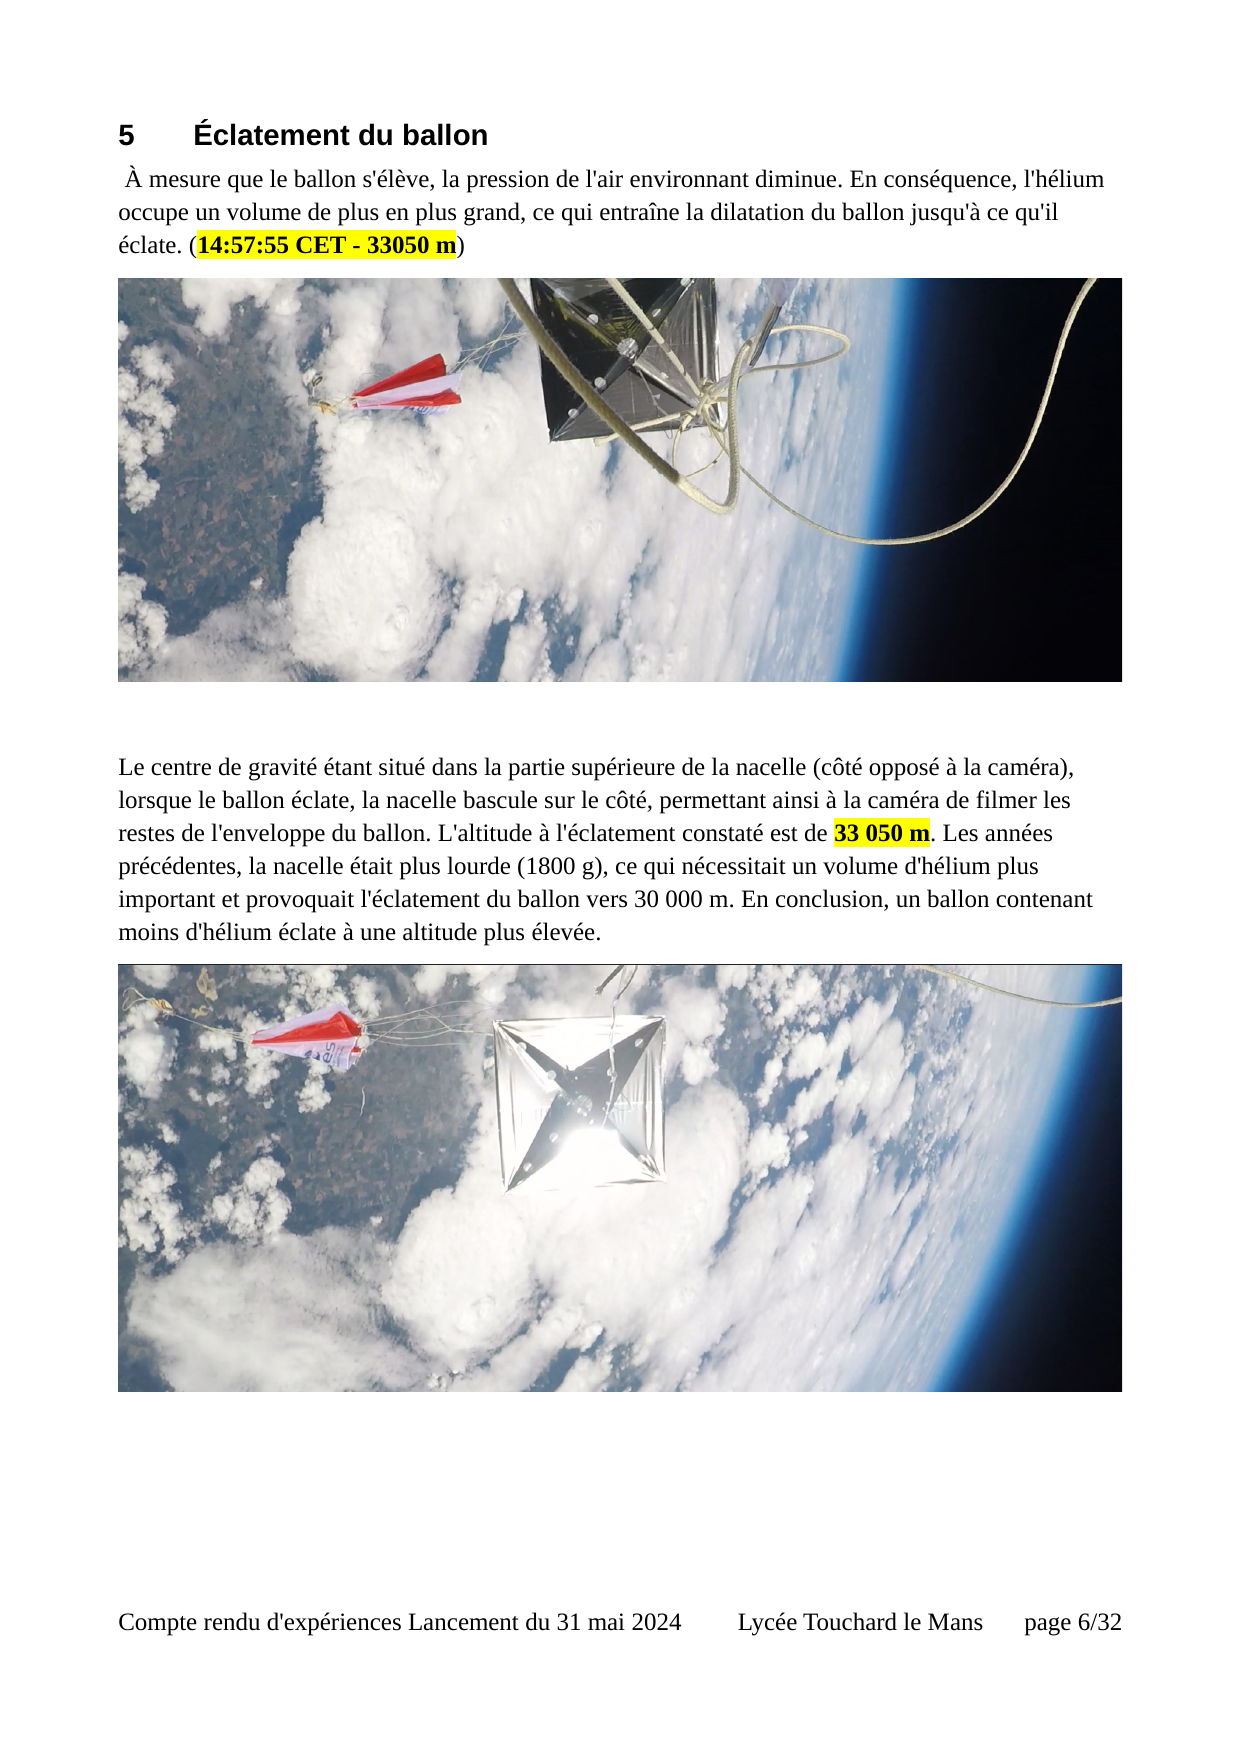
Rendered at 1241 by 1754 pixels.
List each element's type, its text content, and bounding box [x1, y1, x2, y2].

picture [118, 278, 1123, 682]
text À mesure que le ballon s'élève, la pression de l'air environnant diminue. En conséquence, l'hélium occupe un volume de plus en plus grand, ce qui entraîne la dilatation du ballon jusqu'à ce qu'il éclate. (14:57:55 CET - 33050 m) [118, 164, 1122, 259]
picture [118, 964, 1123, 1392]
subtitle Éclatement du ballon [118, 118, 1122, 152]
text Le centre de gravité étant situé dans la partie supérieure de la nacelle (côté opposé à la caméra), lorsque le ballon éclate, la nacelle bascule sur le côté, permettant ainsi à la caméra de filmer les restes de l'enveloppe du ballon. L'altitude à l'éclatement constaté est de 33 050 m. Les années précédentes, la nacelle était plus lourde (1800 g), ce qui nécessitait un volume d'hélium plus important et provoquait l'éclatement du ballon vers 30 000 m. En conclusion, un ballon contenant moins d'hélium éclate à une altitude plus élevée. [118, 752, 1122, 946]
